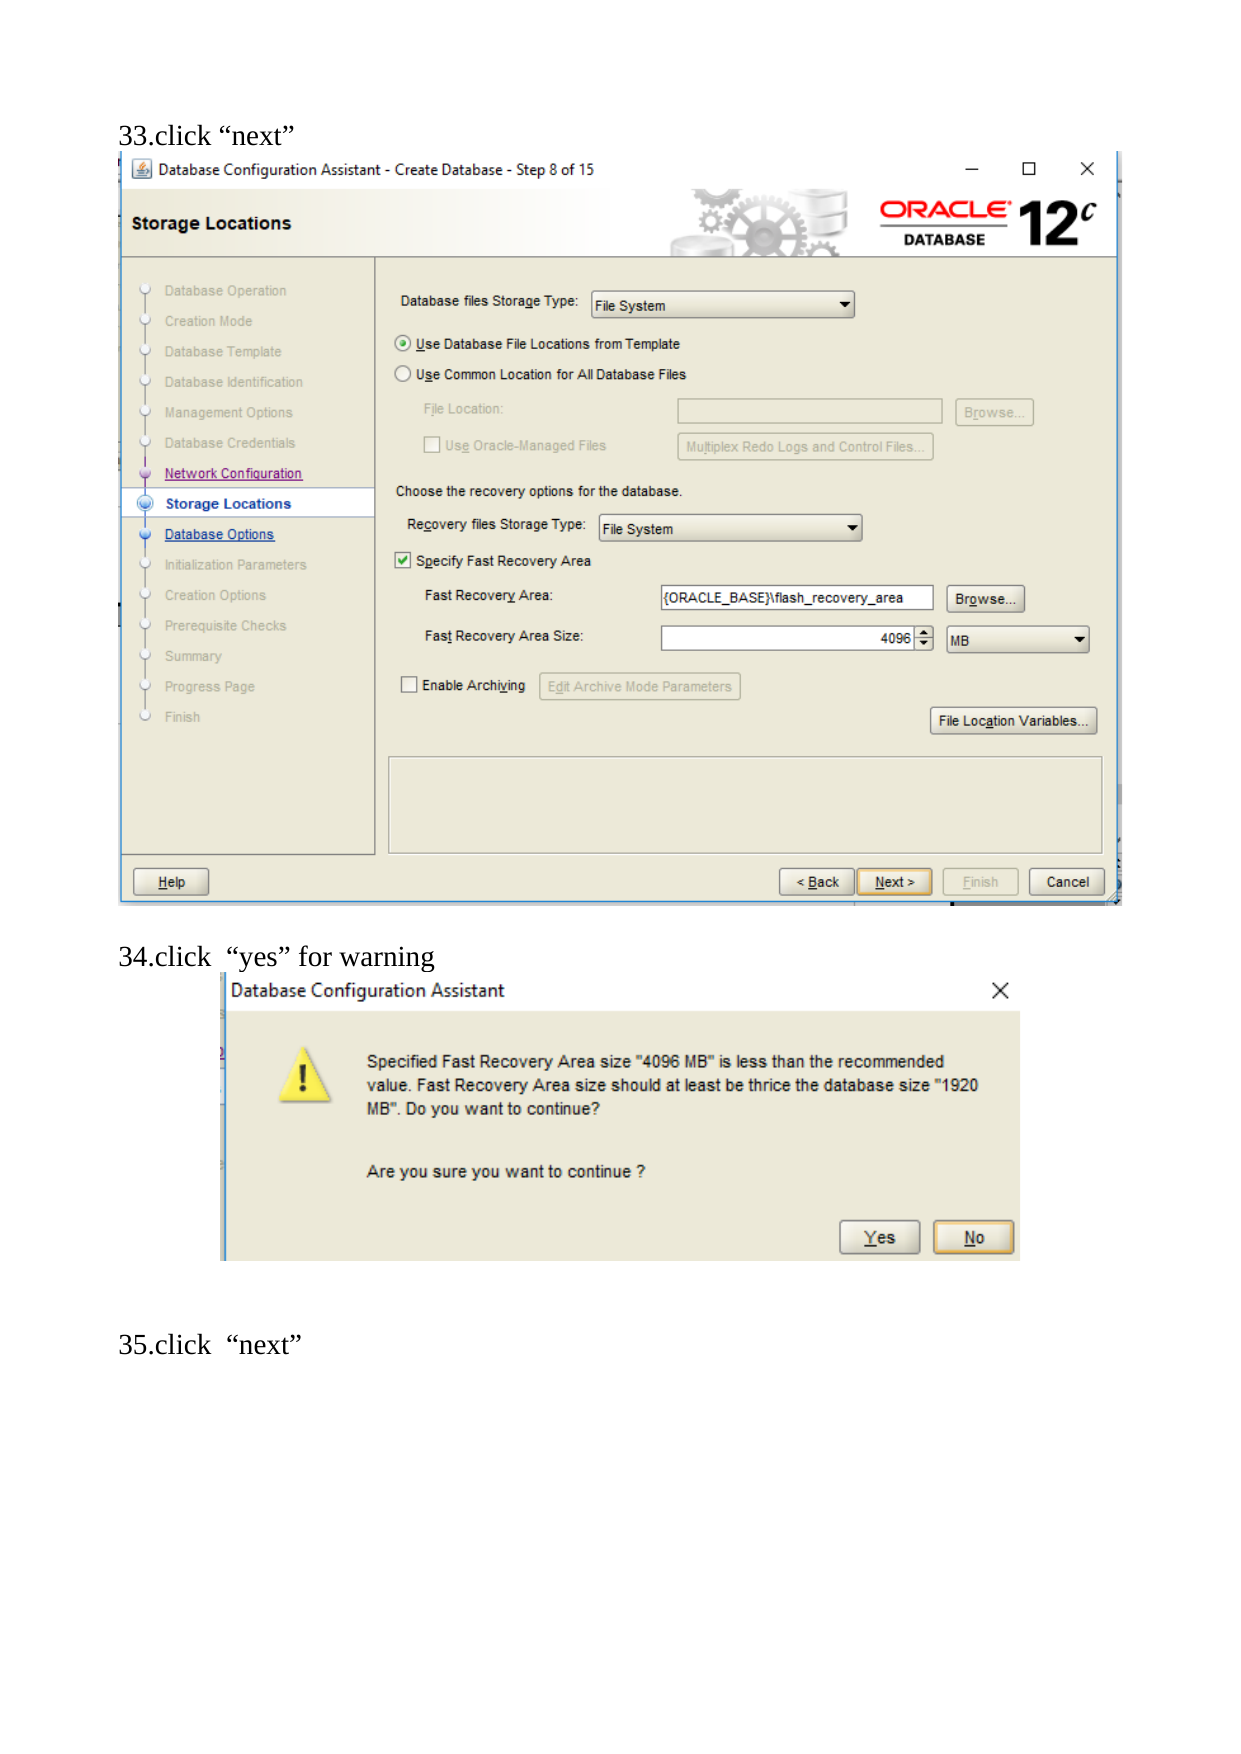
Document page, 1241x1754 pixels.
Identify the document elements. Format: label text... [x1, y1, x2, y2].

text 34.click “yes” for warning [118, 939, 1122, 973]
text 33.click “next” [118, 118, 1122, 151]
picture [220, 972, 1020, 1261]
text 35.click “next” [118, 1327, 1122, 1361]
picture [118, 151, 1123, 906]
